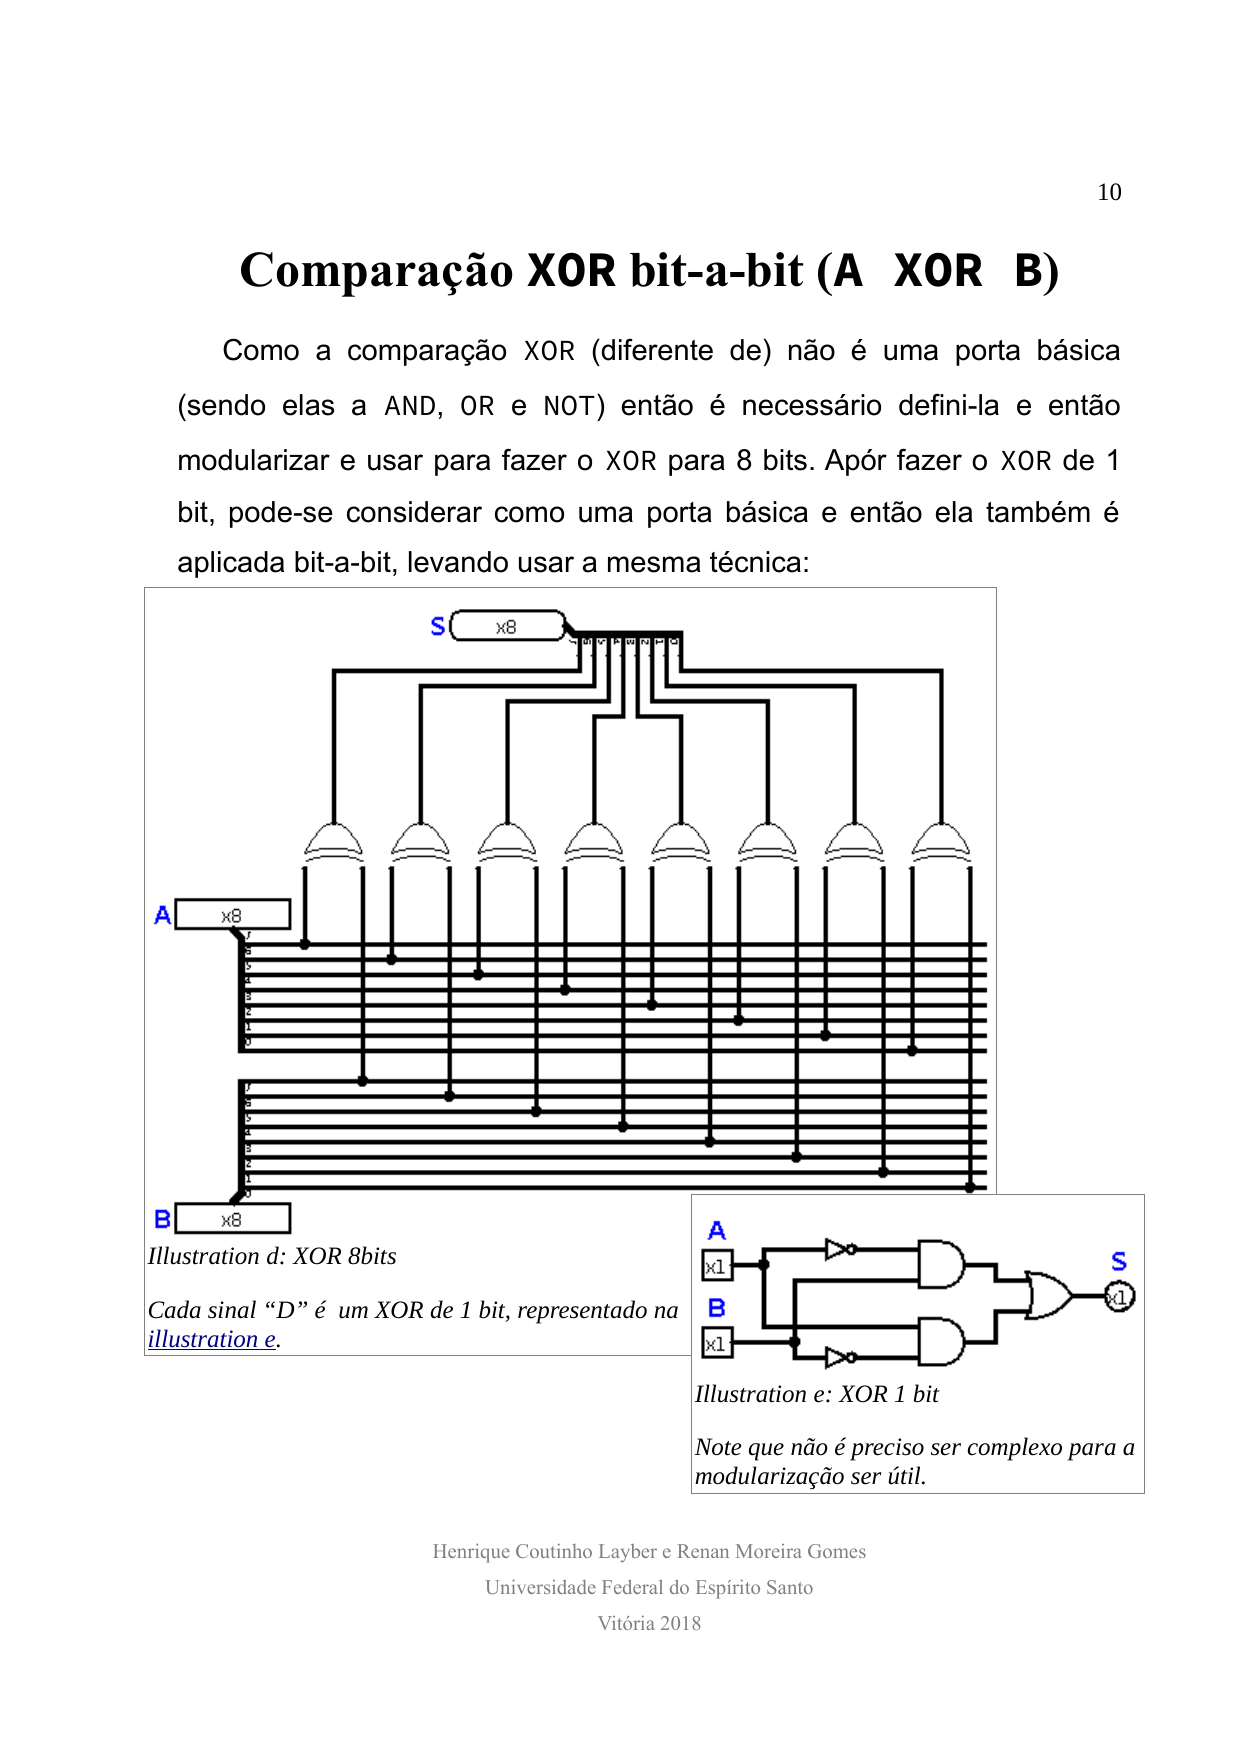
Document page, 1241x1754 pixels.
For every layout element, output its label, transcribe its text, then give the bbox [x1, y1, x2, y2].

text Cada sinal “D” é um XOR de 1 bit, representado na illustration e. [147, 1295, 691, 1352]
text Illustration e: XOR 1 bit [694, 1379, 1141, 1407]
text Comparação XOR bit-a-bit (A XOR B) [177, 237, 1122, 300]
text Como a comparação XOR (diferente de) não é uma porta básica (sendo elas a AND, OR e NOT) então é necessário defini-la e então modularizar e usar para fazer o XOR para 8 bits. Apór fazer o XOR de 1 bit, pode-se considerar como uma porta básica e então ela também é aplicada bit-a-bit, levando usar a mesma técnica: [177, 331, 1122, 578]
text Note que não é preciso ser complexo para a modularização ser útil. [694, 1432, 1141, 1490]
text [692, 1195, 1144, 1493]
picture [694, 1209, 1142, 1379]
text Illustration d: XOR 8bits [147, 1242, 691, 1270]
picture [147, 602, 993, 1242]
text [145, 588, 996, 1355]
